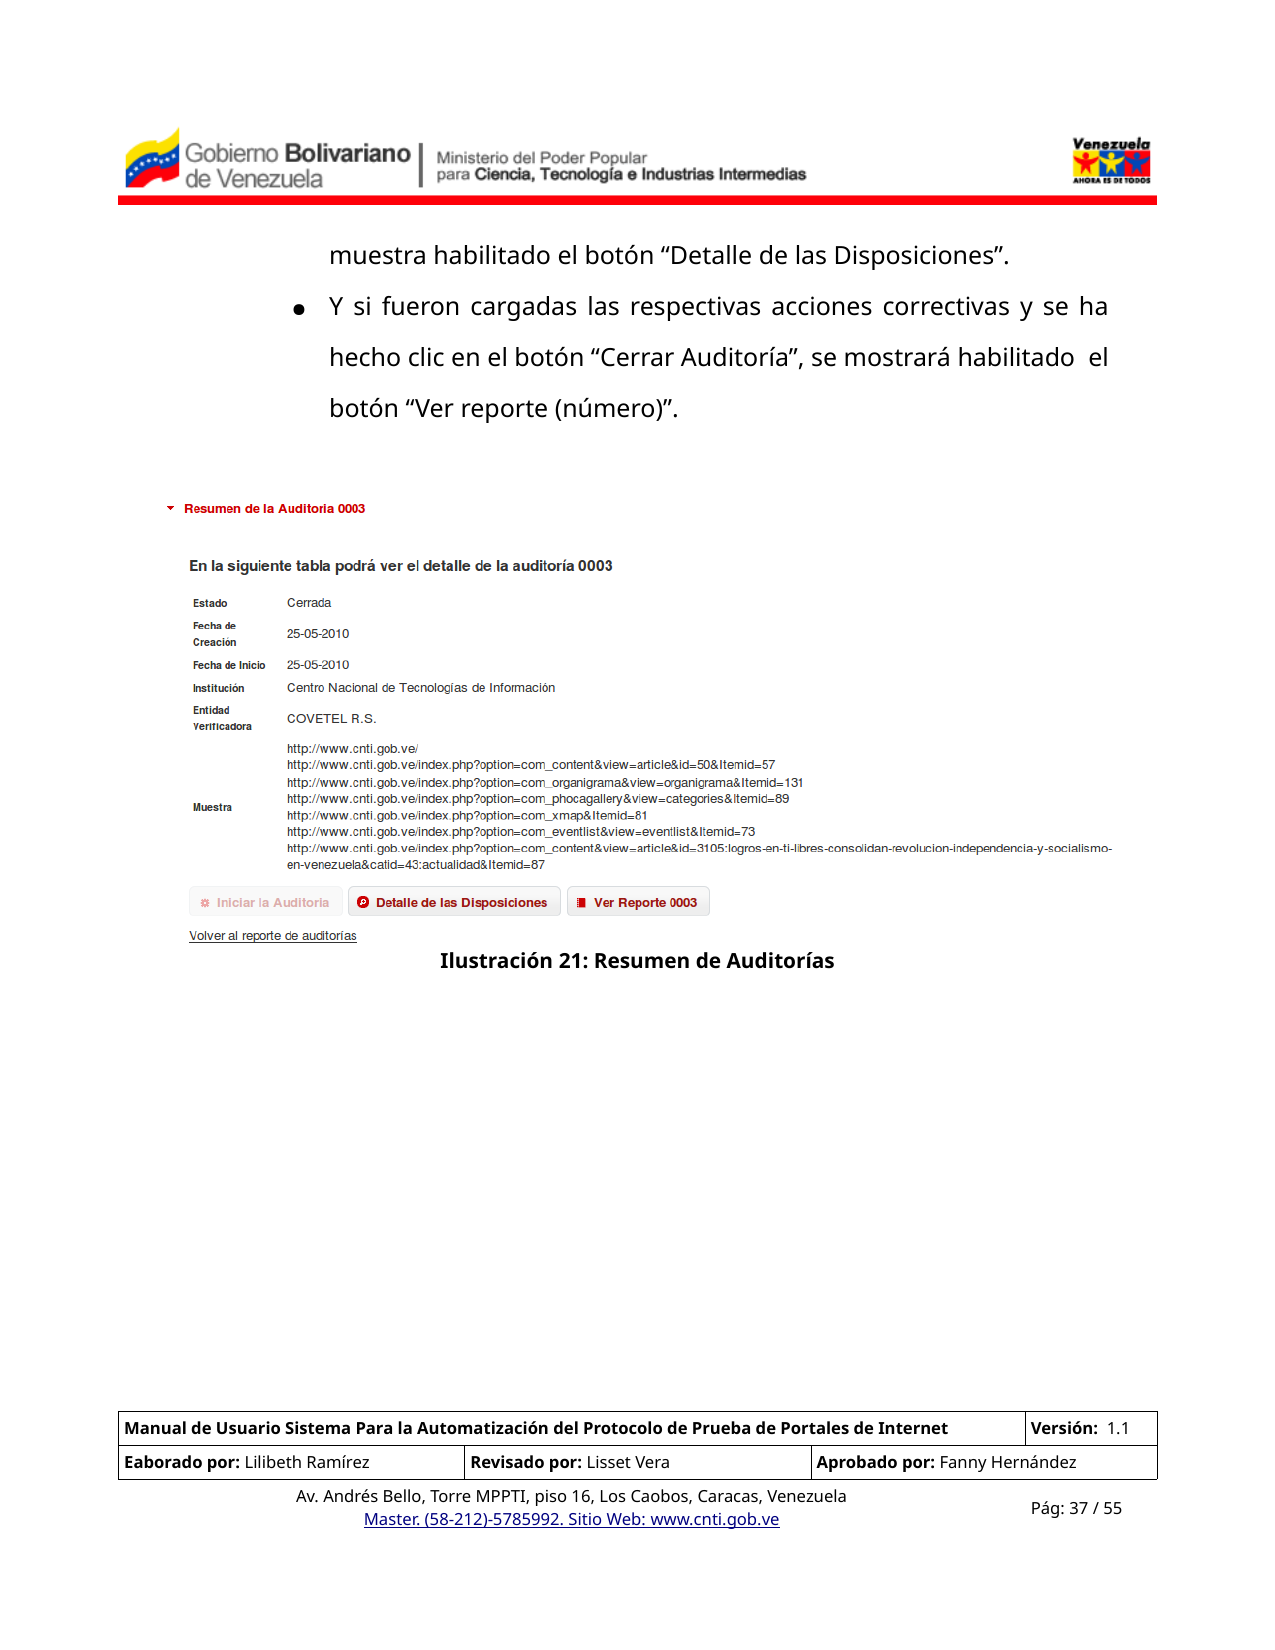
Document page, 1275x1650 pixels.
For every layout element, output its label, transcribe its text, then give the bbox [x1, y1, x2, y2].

list muestra habilitado el botón “Detalle de las Disposiciones”. [291, 238, 1109, 272]
text Ilustración 21: Resumen de Auditorías [152, 505, 1123, 975]
list Y si fueron cargadas las respectivas acciones correctivas y se ha hecho clic en el botón “Cerrar Auditoría”, se mostrará habilitado el botón “Ver reporte (número)”. [291, 289, 1109, 425]
picture [118, 119, 1157, 205]
picture [164, 501, 1116, 947]
